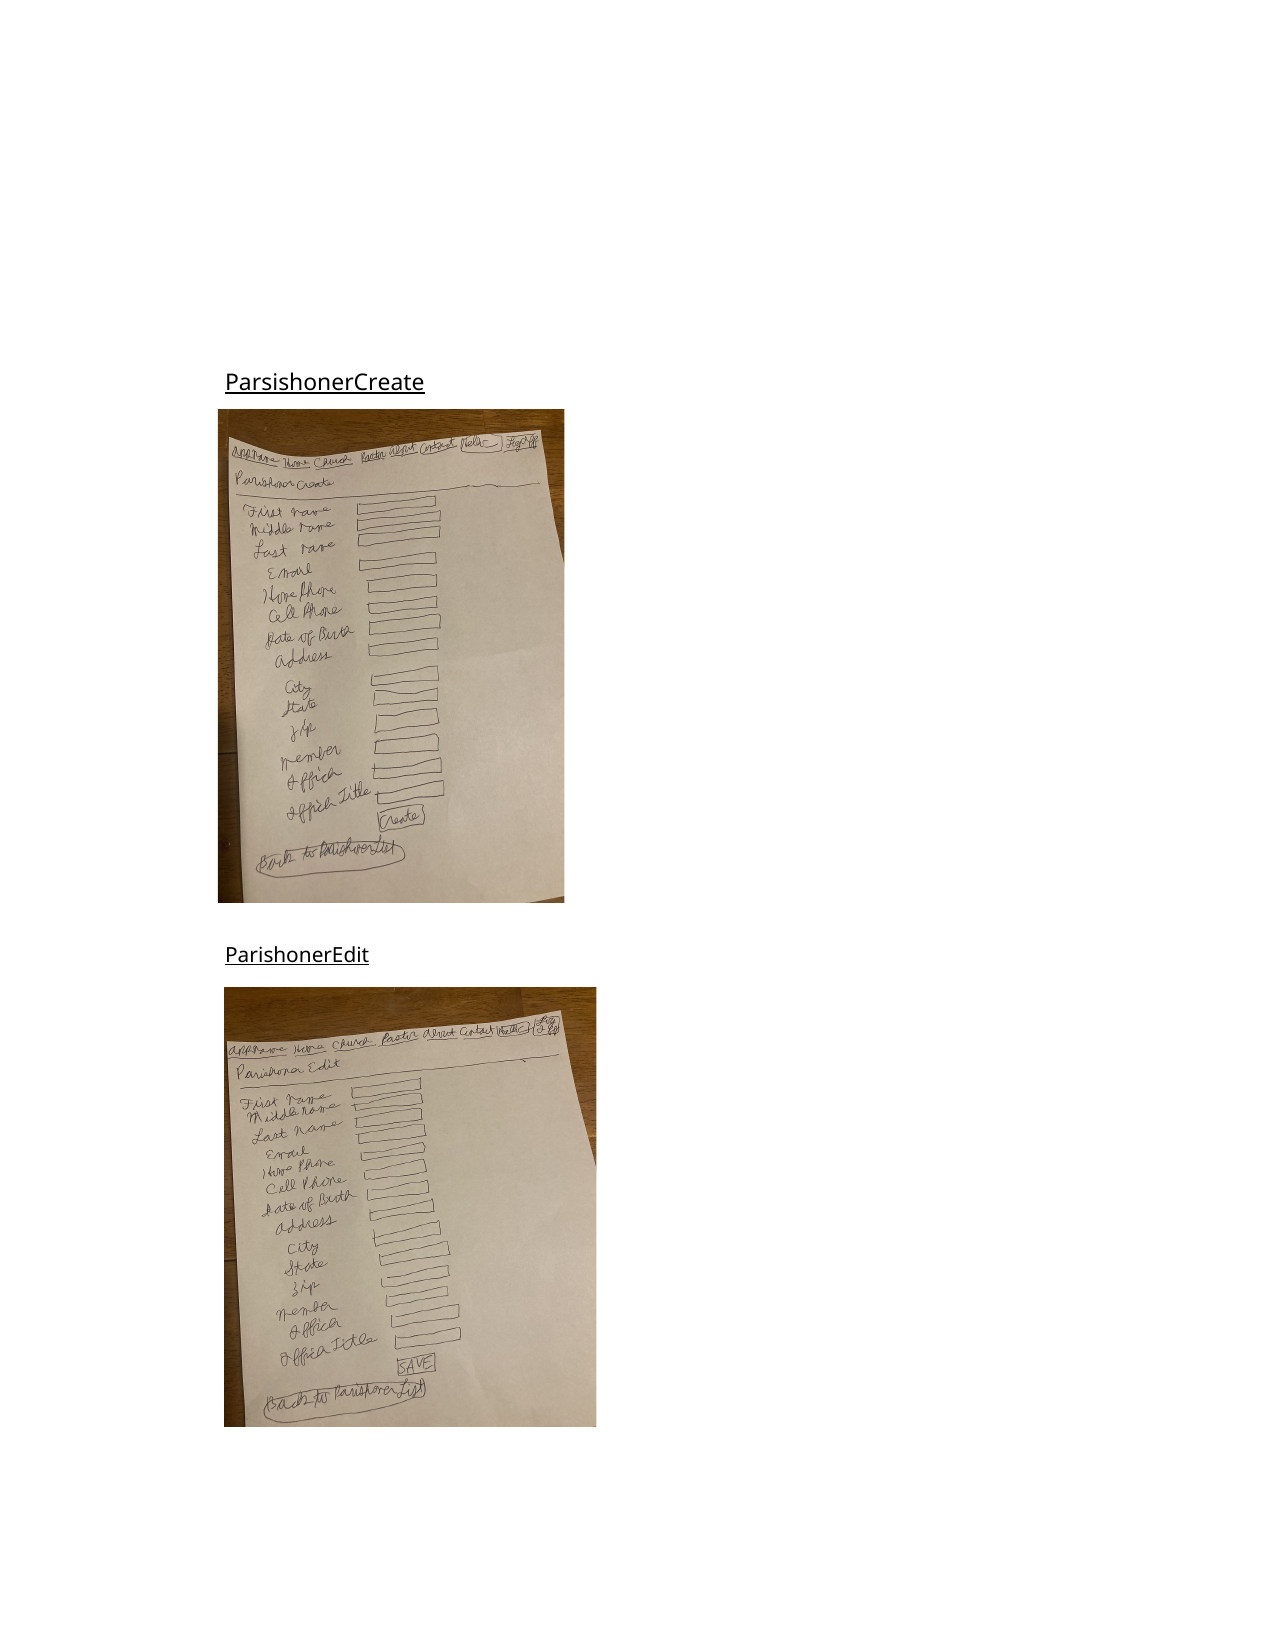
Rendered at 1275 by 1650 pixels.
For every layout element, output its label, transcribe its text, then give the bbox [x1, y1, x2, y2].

picture [217, 409, 565, 903]
text ParishonerEdit [150, 940, 1125, 968]
text ParsishonerCreate [150, 366, 1125, 397]
picture [224, 987, 597, 1427]
